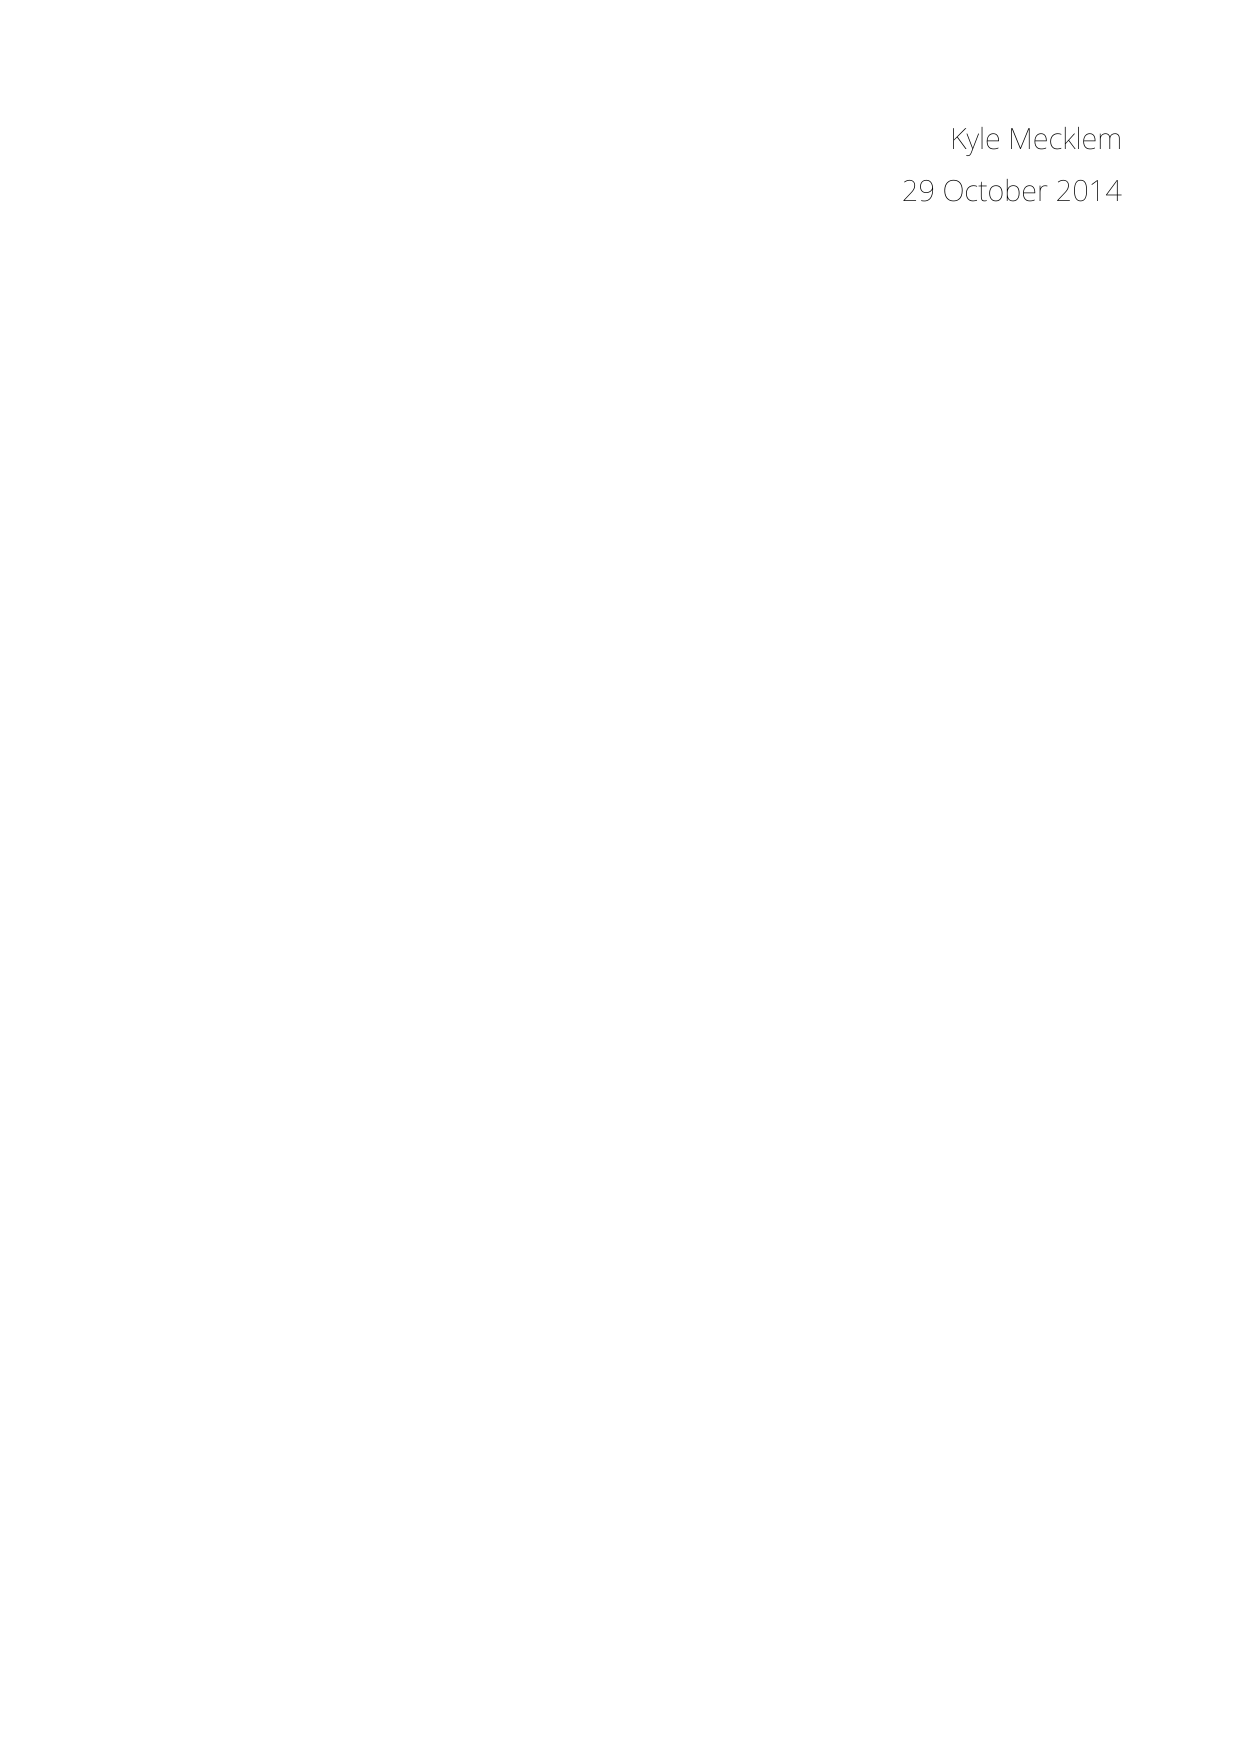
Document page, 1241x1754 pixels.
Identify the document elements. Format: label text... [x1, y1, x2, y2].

text Kyle Mecklem [118, 118, 1122, 158]
text 29 October 2014 [118, 170, 1122, 210]
